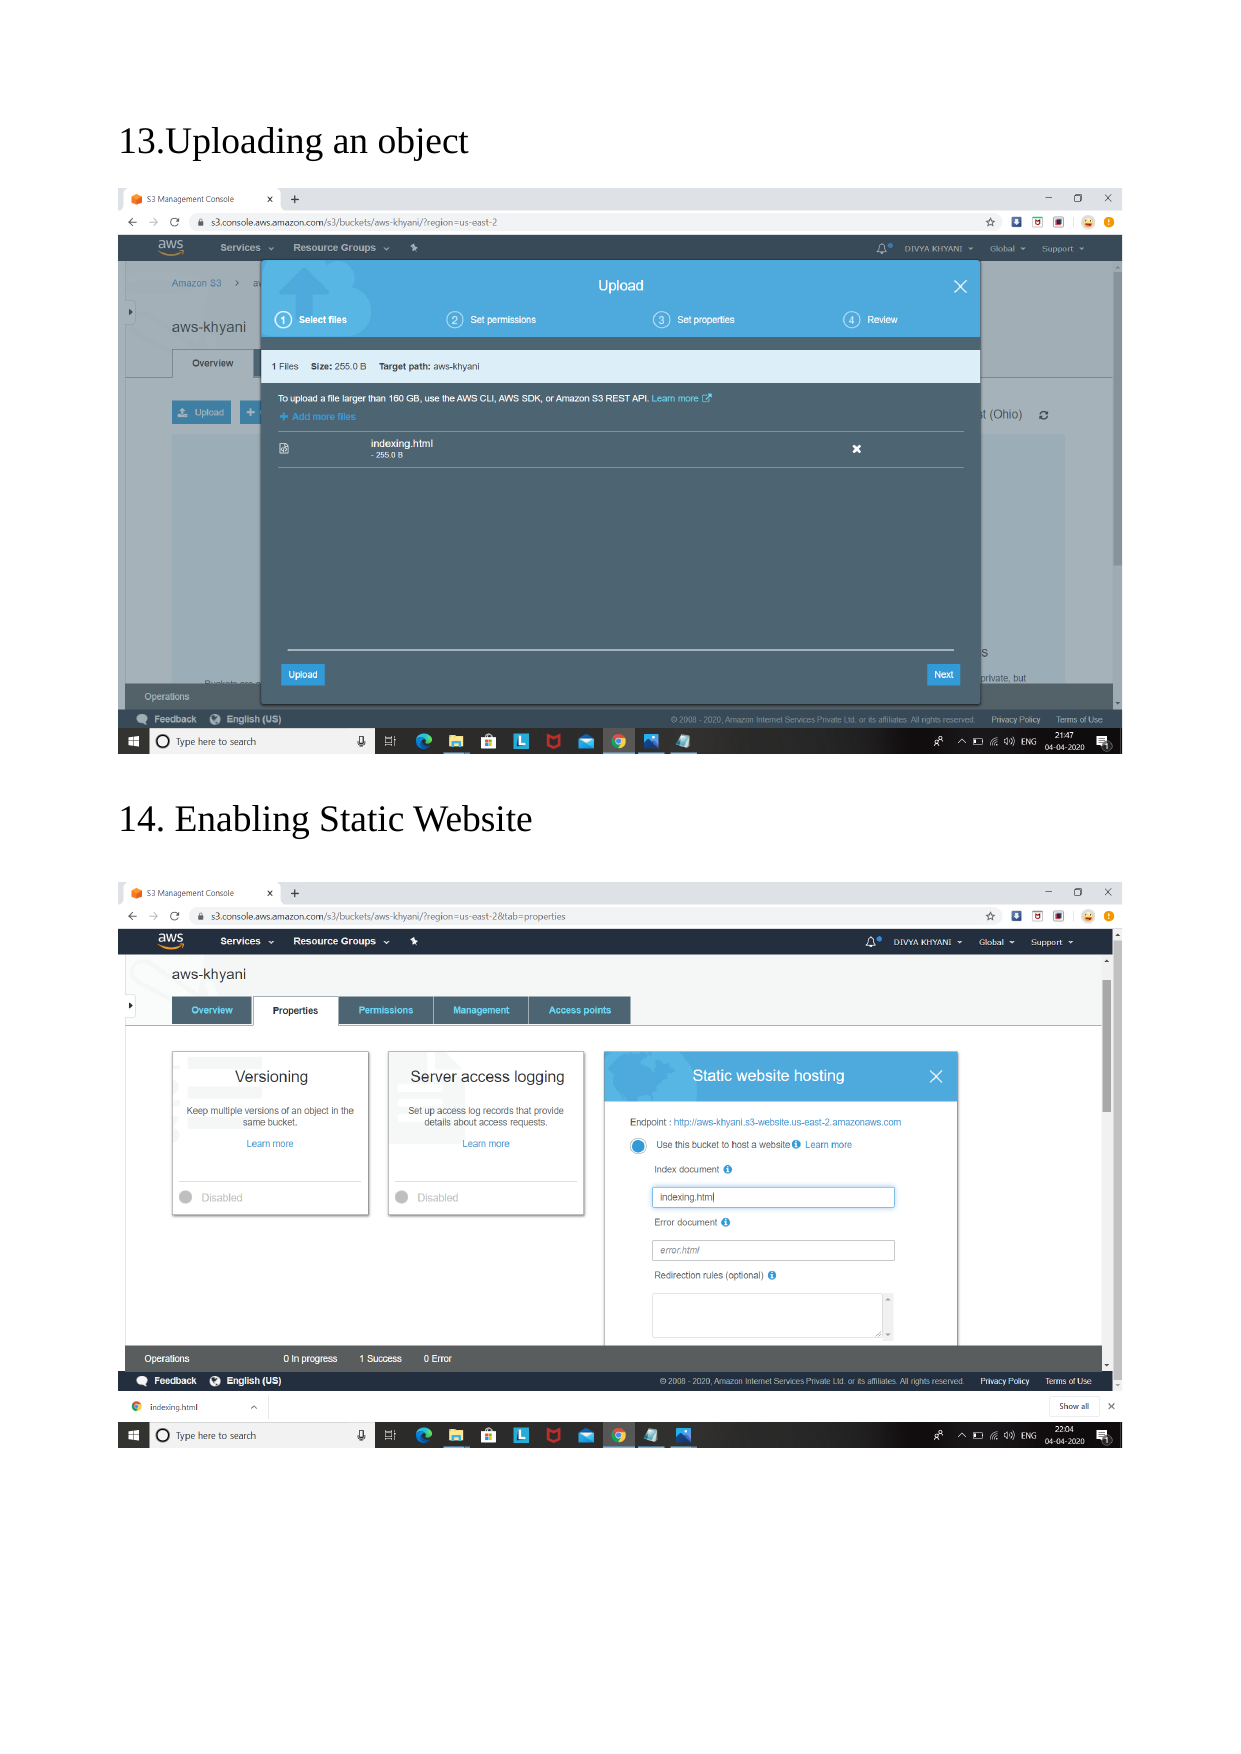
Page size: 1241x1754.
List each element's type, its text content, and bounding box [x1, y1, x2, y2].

text 14. Enabling Static Website [118, 797, 1122, 840]
picture [118, 882, 1123, 1448]
picture [118, 188, 1123, 754]
text 13.Uploading an object [118, 118, 1122, 161]
